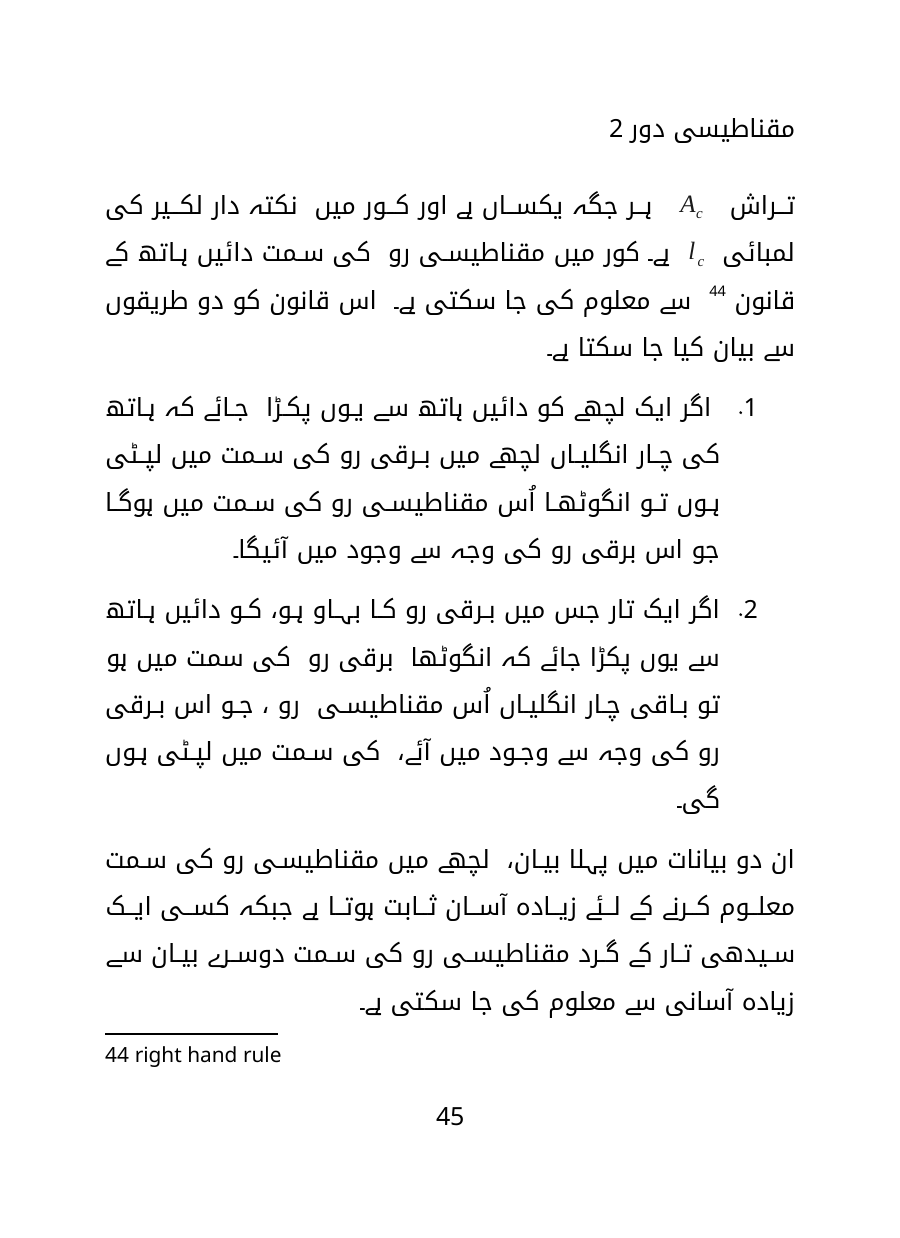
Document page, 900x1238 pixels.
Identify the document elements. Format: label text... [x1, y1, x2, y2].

list اگر ایک لچھے کو دائیں ہاتھ سے یوں پکڑا جائے کہ ہاتھ کی چار انگلیاں لچھے میں برقی رو کی سمت میں لپٹی ہوں تو انگوٹھا اُس مقناطیسی رو کی سمت میں ہوگا جو اس برقی رو کی وجہ سے وجود میں آئیگا۔ [105, 384, 757, 574]
text ان دو بیانات میں پہلا بیان، لچھے میں مقناطیسی رو کی سمت معلوم کرنے کے لئے زیادہ آسان ثابت ہوتا ہے جبکہ کسی ایک سیدھی تار کے گرد مقناطیسی رو کی سمت دوسرے بیان سے زیادہ آسانی سے معلوم کی جا سکتی ہے۔ [105, 836, 795, 1026]
text شکل 2.7 میں ایک سادہ مقناطیسی نظام دکھایا گیا ہے جس میں مقناطیسی دباؤ مقناطیسی کور میں مقناطیسی رو کو جنم دیتی ہے۔ یہاں کور کا رقبہ عمودی تراش ہر جگہ یکساں ہے اور کور میں نکتہ دار لکیر کی لمبائیہے۔ کور میں مقناطیسی رو کی سمت دائیں ہاتھ کے قانون سے معلوم کی جا سکتی ہے۔ اس قانون کو دو طریقوں سے بیان کیا جا سکتا ہے۔ [105, 182, 795, 372]
list اگر ایک تار جس میں برقی رو کا بہاو ہو، کو دائیں ہاتھ سے یوں پکڑا جائے کہ انگوٹھا برقی رو کی سمت میں ہو تو باقی چار انگلیاں اُس مقناطیسی رو ، جو اس برقی رو کی وجہ سے وجود میں آئے، کی سمت میں لپٹی ہوں گی۔ [105, 587, 757, 823]
text right hand rule [105, 1040, 795, 1068]
